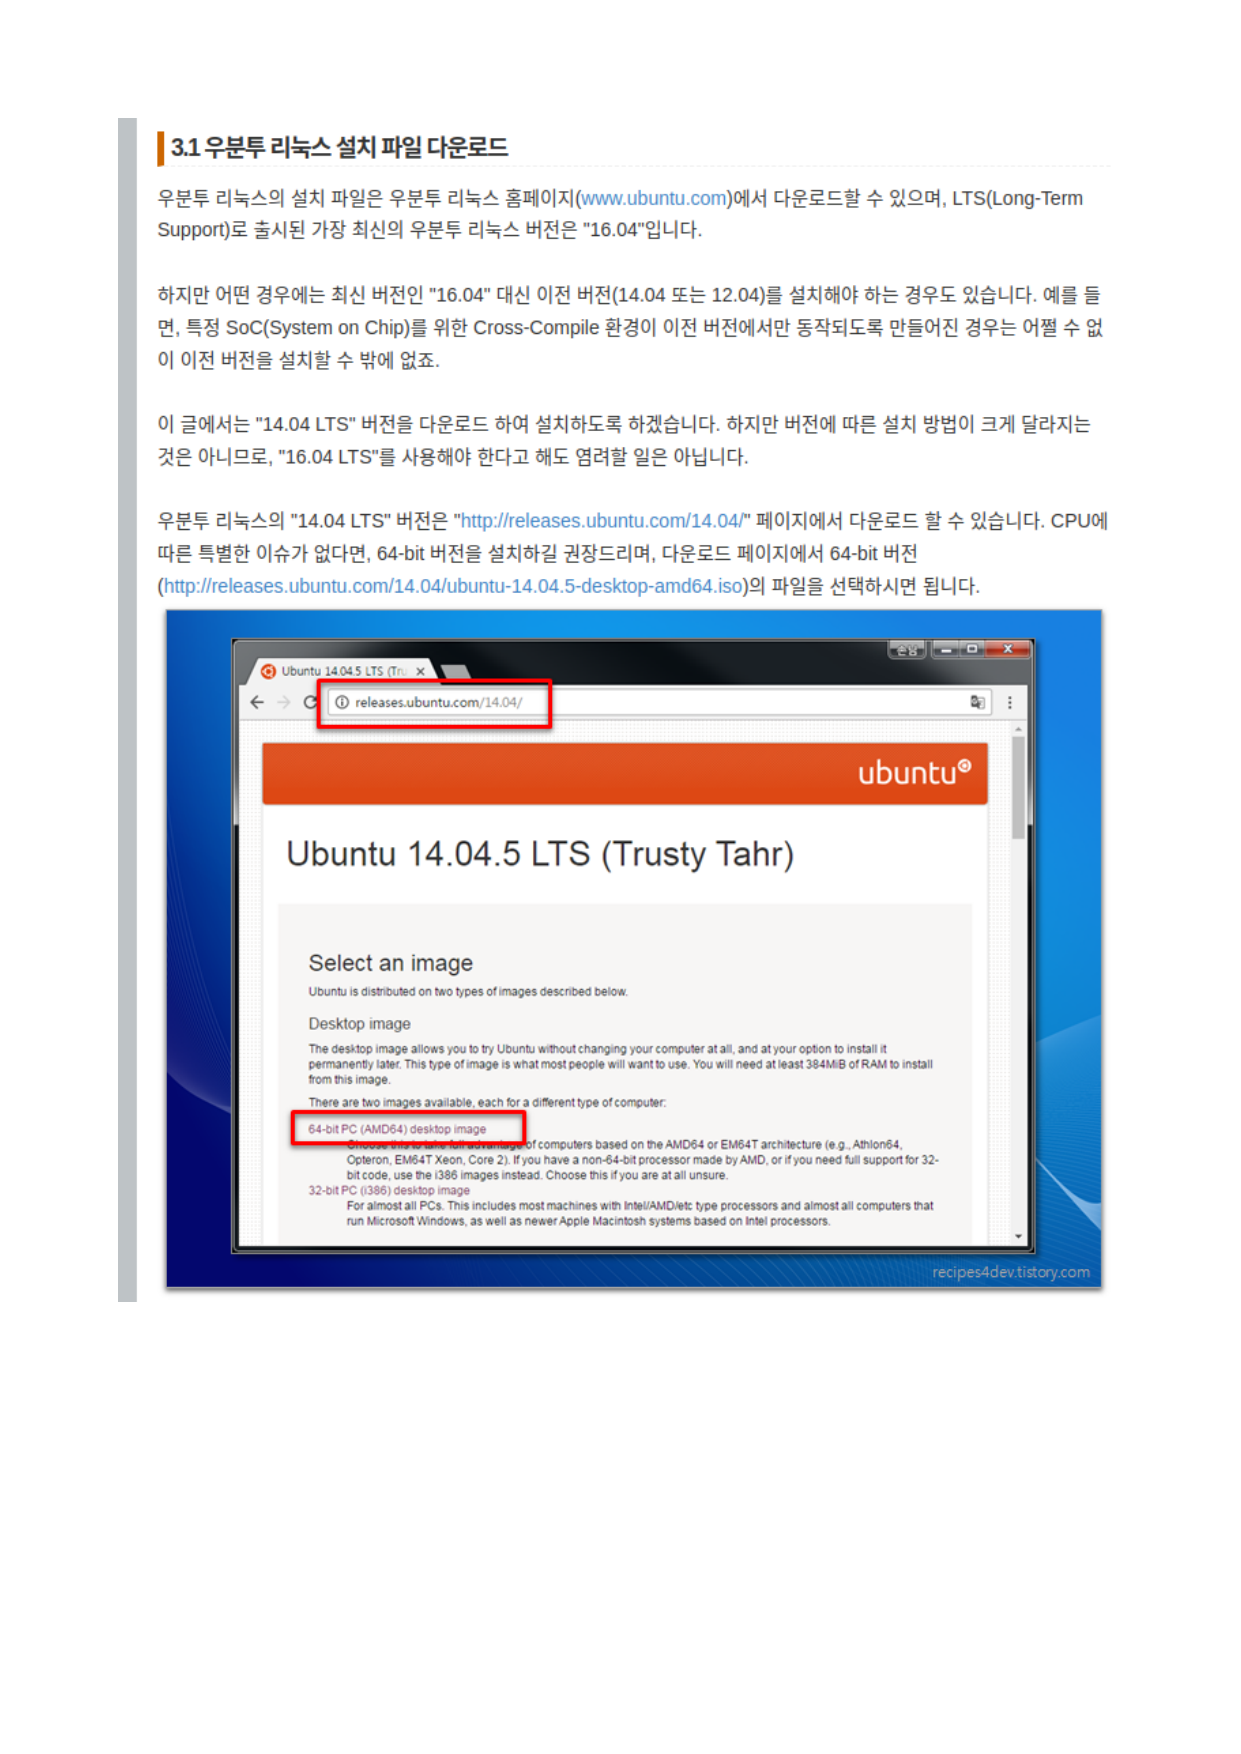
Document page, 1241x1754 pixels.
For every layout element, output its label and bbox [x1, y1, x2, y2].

picture [118, 118, 1123, 1302]
